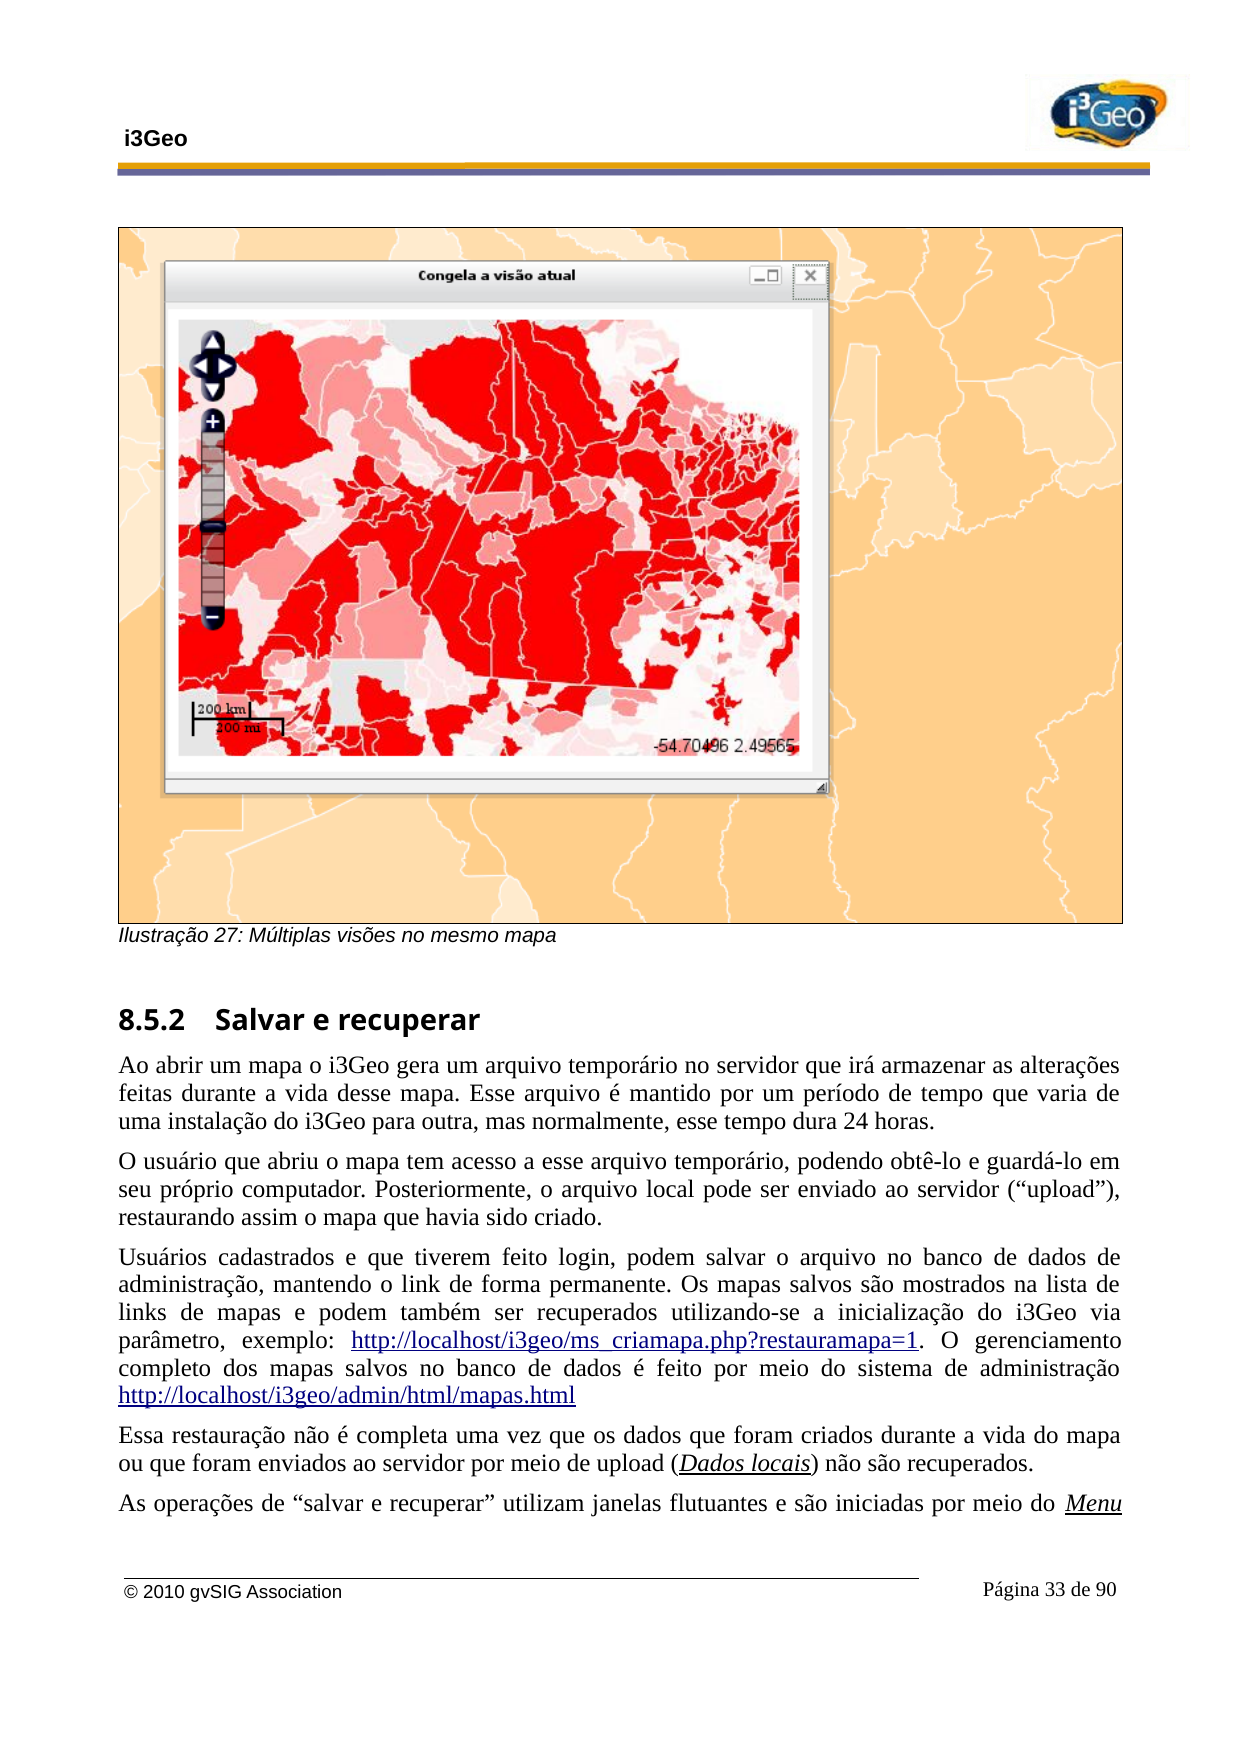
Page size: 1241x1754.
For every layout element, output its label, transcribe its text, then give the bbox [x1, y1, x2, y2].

subtitle Salvar e recuperar [118, 999, 1122, 1039]
text Ilustração 27: Múltiplas visões no mesmo mapa [118, 924, 1122, 947]
text Usuários cadastrados e que tiverem feito login, podem salvar o arquivo no banco de dados de administração, mantendo o link de forma permanente. Os mapas salvos são mostrados na lista de links de mapas e podem também ser recuperados utilizando-se a inicialização do i3Geo via parâmetro, exemplo: http://localhost/i3geo/ms_criamapa.php?restauramapa=1. O gerenciamento completo dos mapas salvos no banco de dados é feito por meio do sistema de administração http://localhost/i3geo/admin/html/mapas.html [118, 1243, 1122, 1409]
picture [1025, 74, 1191, 151]
text Essa restauração não é completa uma vez que os dados que foram criados durante a vida do mapa ou que foram enviados ao servidor por meio de upload (Dados locais) não são recuperados. [118, 1422, 1122, 1477]
text O usuário que abriu o mapa tem acesso a esse arquivo temporário, podendo obtê-lo e guardá-lo em seu próprio computador. Posteriormente, o arquivo local pode ser enviado ao servidor (“upload”), restaurando assim o mapa que havia sido criado. [118, 1147, 1122, 1230]
picture [119, 228, 1122, 923]
text As operações de “salvar e recuperar” utilizam janelas flutuantes e são iniciadas por meio do Menu [118, 1489, 1122, 1517]
text Ao abrir um mapa o i3Geo gera um arquivo temporário no servidor que irá armazenar as alterações feitas durante a vida desse mapa. Esse arquivo é mantido por um período de tempo que varia de uma instalação do i3Geo para outra, mas normalmente, esse tempo dura 24 horas. [118, 1052, 1122, 1135]
